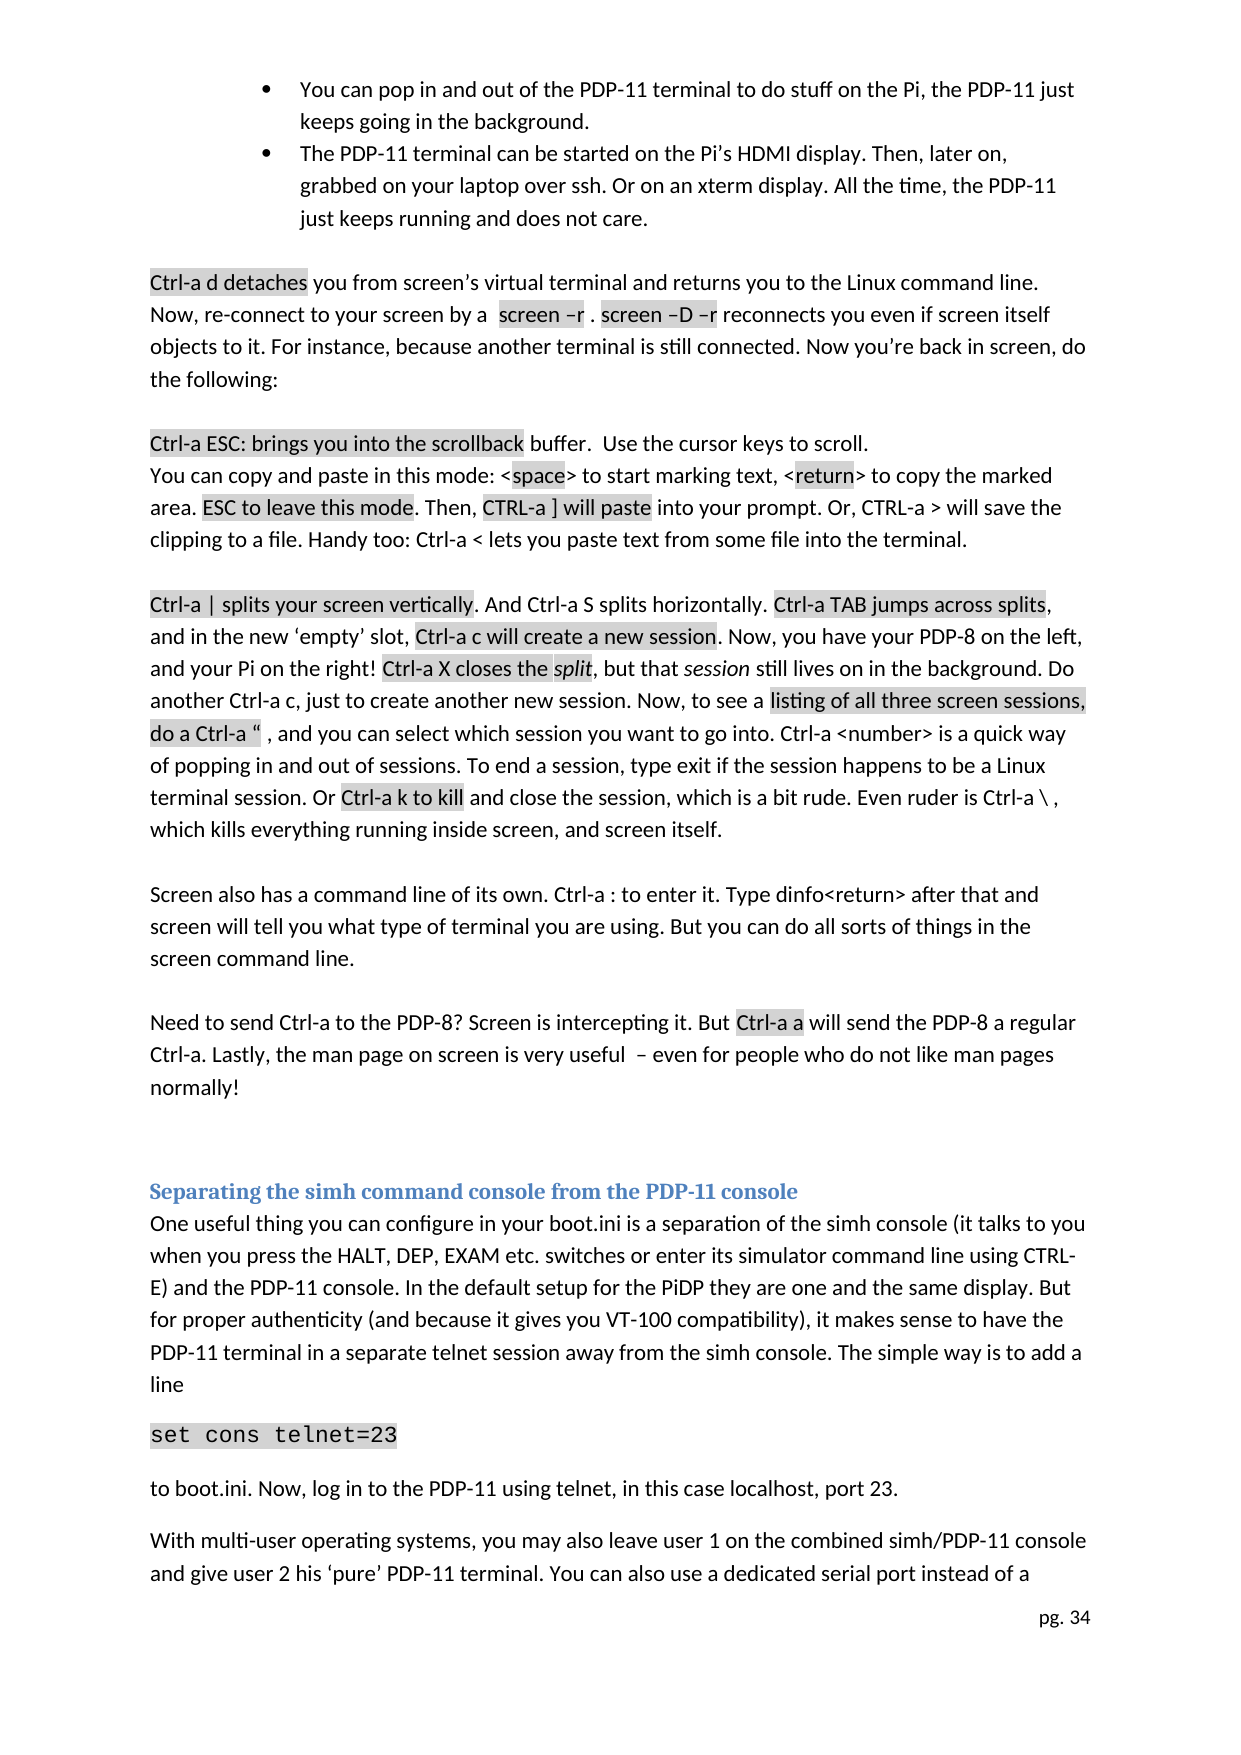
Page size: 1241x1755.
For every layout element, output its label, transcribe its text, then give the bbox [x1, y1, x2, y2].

text Now, re-connect to your screen by a screen –r . screen –D –r reconnects you even if screen itself objects to it. For instance, because another terminal is still connected. Now you’re back in screen, do the following: [150, 300, 1090, 393]
text to boot.ini. Now, log in to the PDP-11 using telnet, in this case localhost, port 23. [150, 1474, 1090, 1502]
list You can pop in and out of the PDP-11 terminal to do stuff on the Pi, the PDP-11 just keeps going in the background. [262, 75, 1090, 135]
text Ctrl-a | splits your screen vertically. And Ctrl-a S splits horizontally. Ctrl-a TAB jumps across splits, and in the new ‘empty’ slot, Ctrl-a c will create a new session. Now, you have your PDP-8 on the left, and your Pi on the right! Ctrl-a X closes the split, but that session still lives on in the background. Do another Ctrl-a c, just to create another new session. Now, to see a listing of all three screen sessions, do a Ctrl-a “ , and you can select which session you want to go into. Ctrl-a <number> is a quick way of popping in and out of sessions. To end a session, type exit if the session happens to be a Linux terminal session. Or Ctrl-a k to kill and close the session, which is a bit rude. Even ruder is Ctrl-a \ , which kills everything running inside screen, and screen itself. [150, 590, 1090, 843]
text One useful thing you can configure in your boot.ini is a separation of the simh console (it talks to you when you press the HALT, DEP, EXAM etc. switches or enter its simulator command line using CTRL-E) and the PDP-11 console. In the default setup for the PiDP they are one and the same display. But for proper authenticity (and because it gives you VT-100 compatibility), it makes sense to have the PDP-11 terminal in a separate telnet session away from the simh console. The simple way is to add a line [150, 1209, 1090, 1398]
text With multi-user operating systems, you may also leave user 1 on the combined simh/PDP-11 console and give user 2 his ‘pure’ PDP-11 terminal. You can also use a dedicated serial port instead of a [150, 1527, 1090, 1587]
list The PDP-11 terminal can be started on the Pi’s HDMI display. Then, later on, grabbed on your laptop over ssh. Or on an xterm display. All the time, the PDP-11 just keeps running and does not care. [262, 139, 1090, 232]
text set cons telnet=23 [150, 1423, 1090, 1449]
text Need to send Ctrl-a to the PDP-8? Screen is intercepting it. But Ctrl-a a will send the PDP-8 a regular Ctrl-a. Lastly, the man page on screen is very useful – even for people who do not like man pages normally! [150, 1008, 1090, 1101]
text You can copy and paste in this mode: <space> to start marking text, <return> to copy the marked area. ESC to leave this mode. Then, CTRL-a ] will paste into your prompt. Or, CTRL-a > will save the clipping to a file. Handy too: Ctrl-a < lets you paste text from some file into the terminal. [150, 461, 1090, 554]
text Screen also has a command line of its own. Ctrl-a : to enter it. Type dinfo<return> after that and screen will tell you what type of terminal you are using. But you can do all sorts of things in the screen command line. [150, 880, 1090, 972]
text Ctrl-a ESC: brings you into the scrollback buffer. Use the cursor keys to scroll. [150, 429, 1090, 457]
subtitle Separating the simh command console from the PDP-11 console [150, 1179, 1090, 1205]
text Ctrl-a d detaches you from screen’s virtual terminal and returns you to the Linux command line. [150, 268, 1090, 296]
